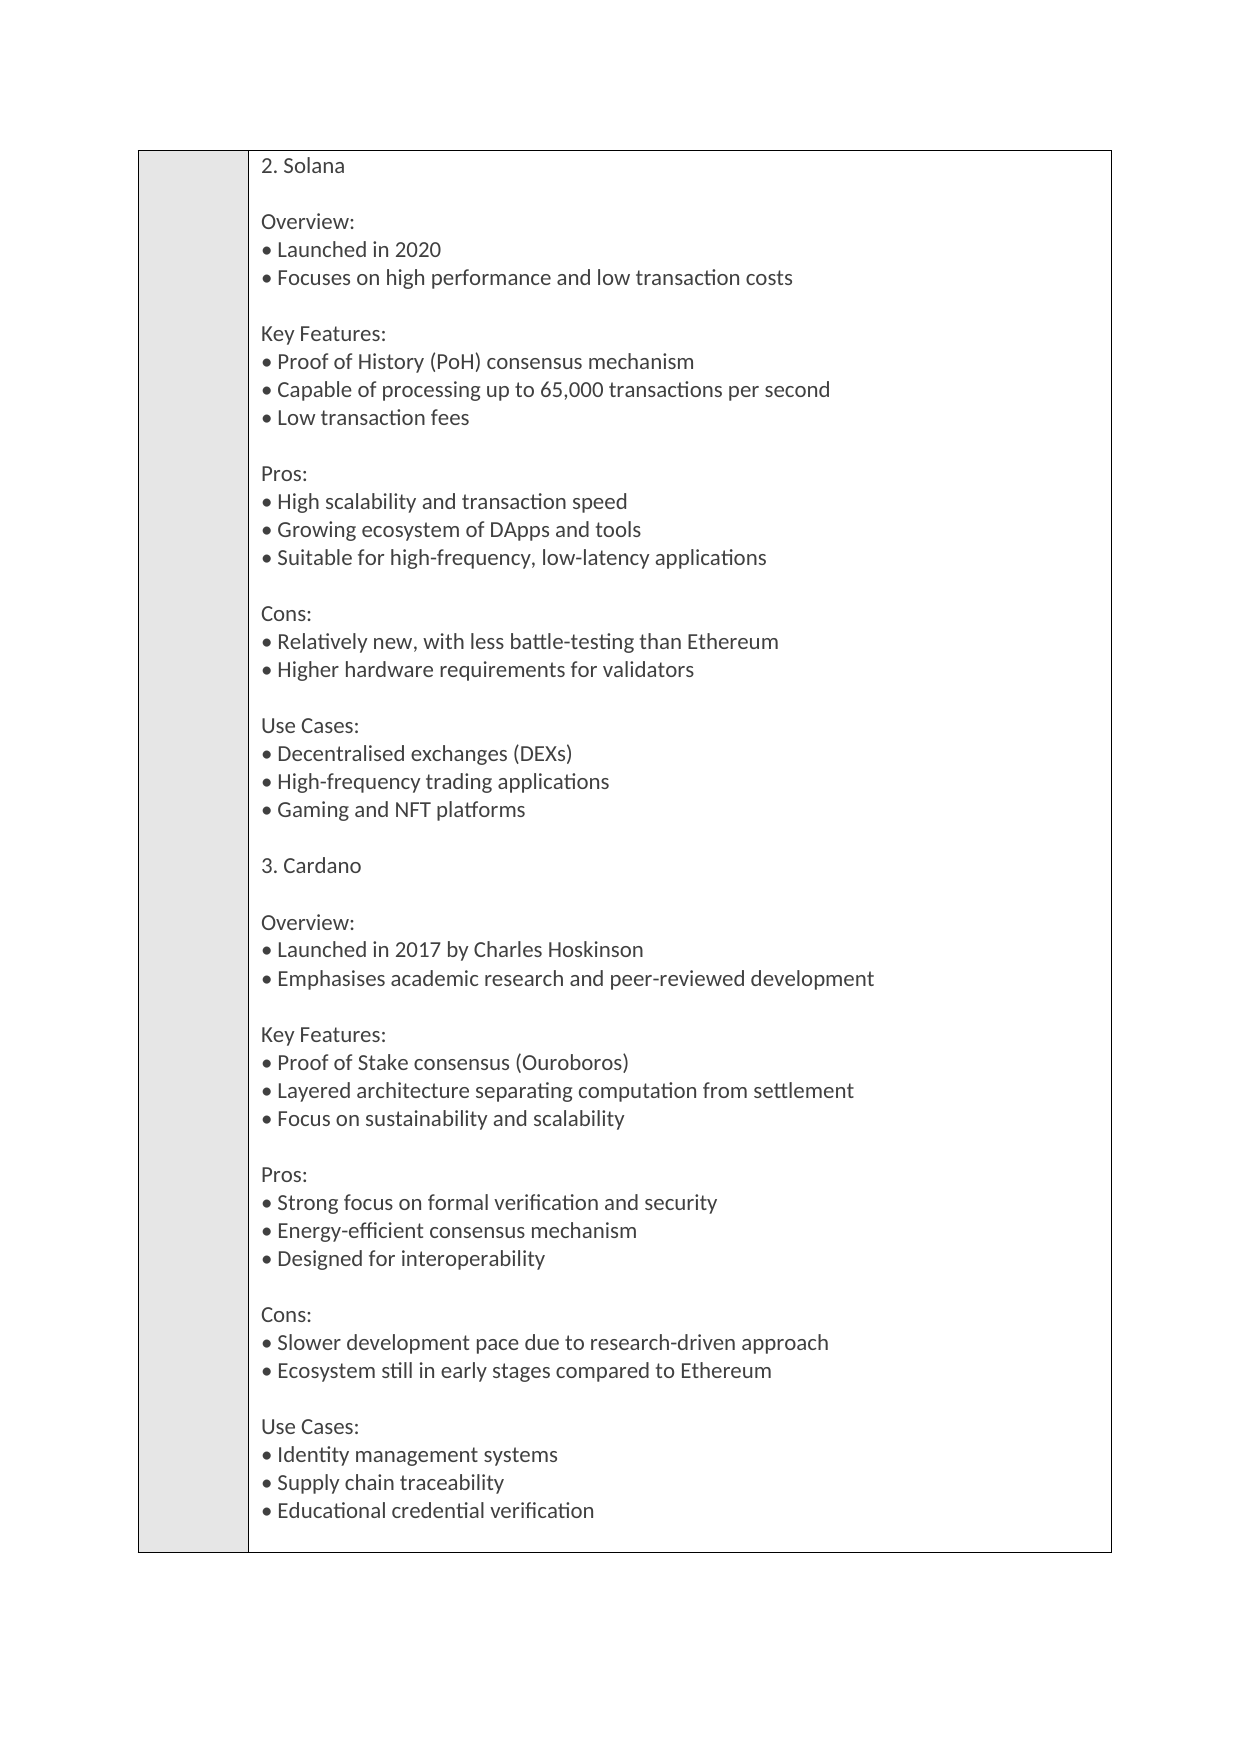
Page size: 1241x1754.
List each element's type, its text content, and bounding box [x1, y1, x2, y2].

table_cell 2. Solana Overview: • Launched in 2020 • Focuses on high performance and low transaction costs Key Features: • Proof of History (PoH) consensus mechanism • Capable of processing up to 65,000 transactions per second • Low transaction fees Pros: • High scalability and transaction speed • Growing ecosystem of DApps and tools • Suitable for high-frequency, low-latency applications Cons: • Relatively new, with less battle-testing than Ethereum • Higher hardware requirements for validators Use Cases: • Decentralised exchanges (DEXs) • High-frequency trading applications • Gaming and NFT platforms 3. Cardano Overview: • Launched in 2017 by Charles Hoskinson • Emphasises academic research and peer-reviewed development Key Features: • Proof of Stake consensus (Ouroboros) • Layered architecture separating computation from settlement • Focus on sustainability and scalability Pros: • Strong focus on formal verification and security • Energy-efficient consensus mechanism • Designed for interoperability Cons: • Slower development pace due to research-driven approach • Ecosystem still in early stages compared to Ethereum Use Cases: • Identity management systems • Supply chain traceability • Educational credential verification [249, 151, 1111, 1552]
table_cell [139, 151, 248, 1552]
